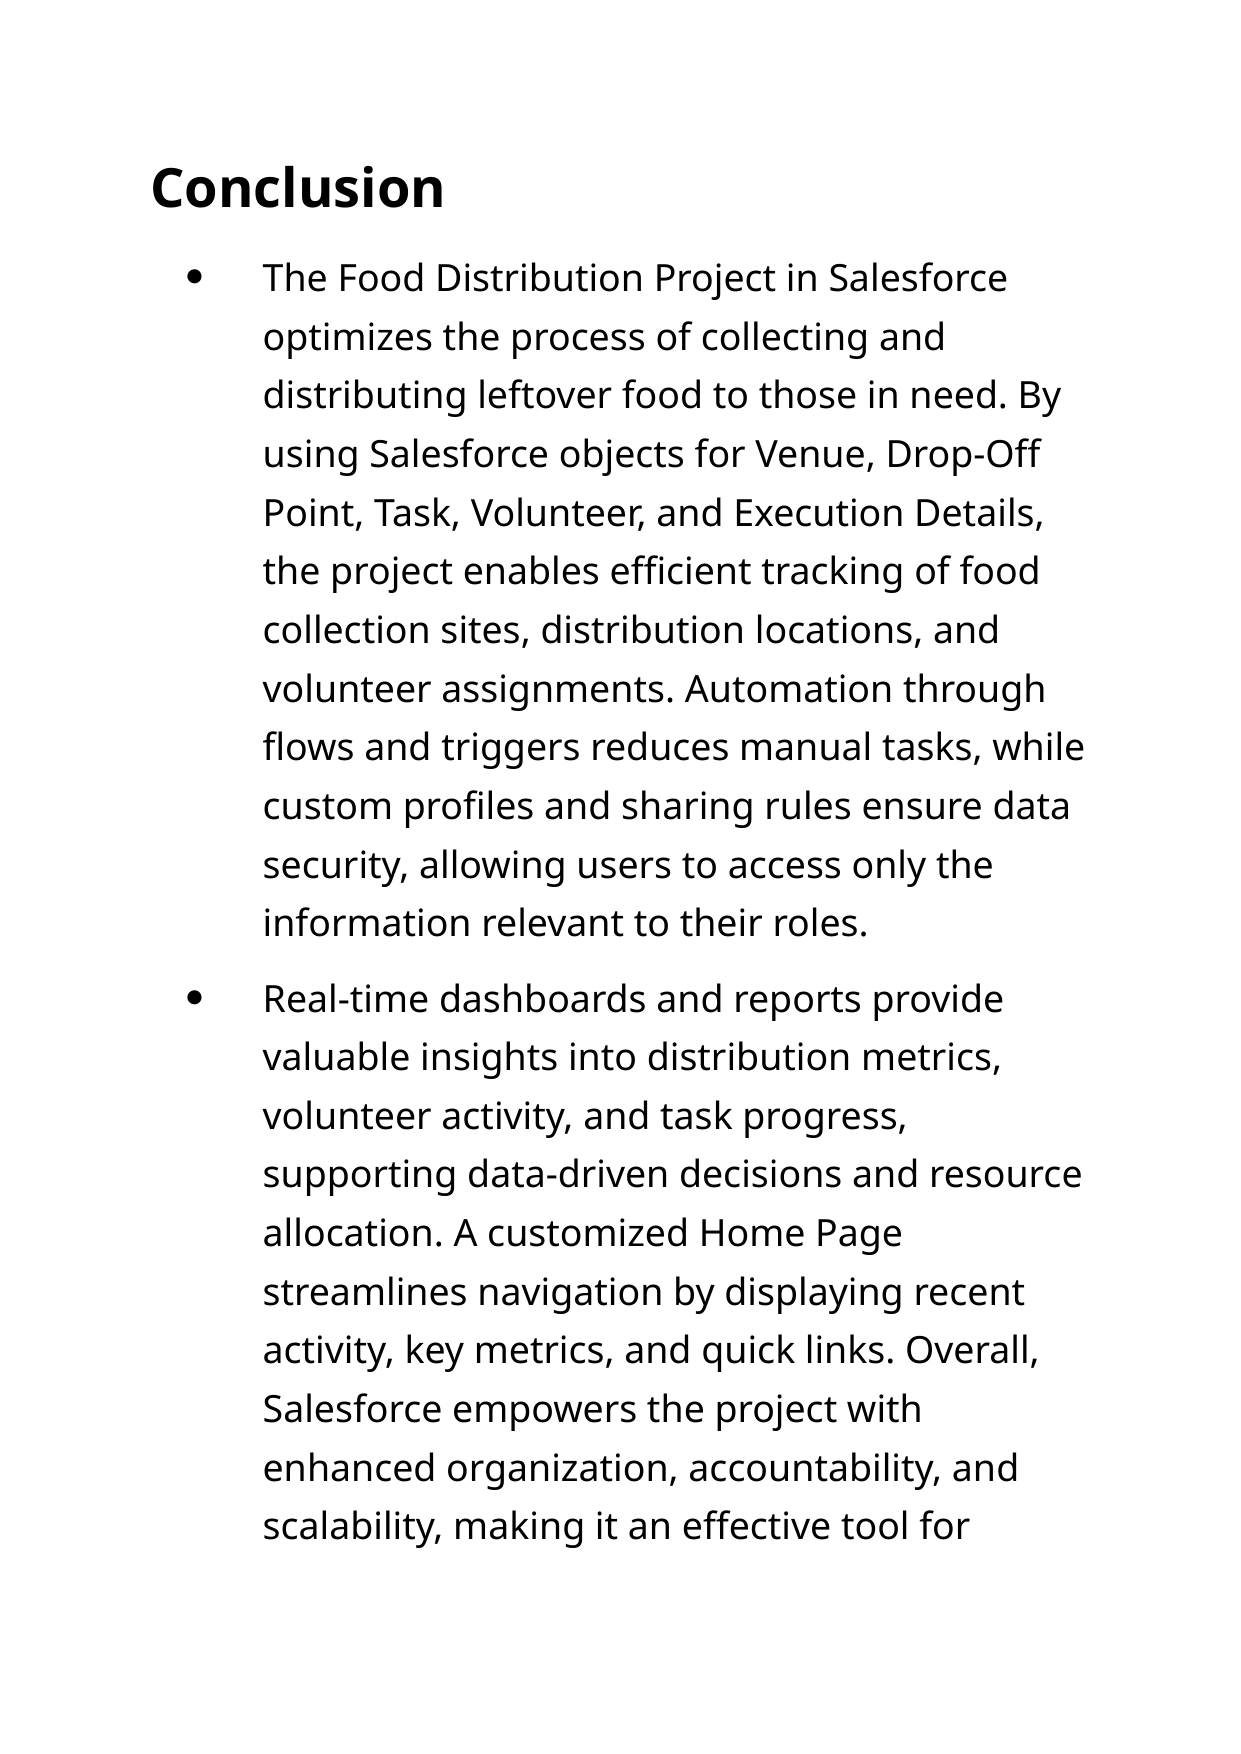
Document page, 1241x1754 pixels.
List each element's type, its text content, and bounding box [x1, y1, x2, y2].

text Conclusion [150, 150, 1090, 224]
list Real-time dashboards and reports provide valuable insights into distribution metrics, volunteer activity, and task progress, supporting data-driven decisions and resource allocation. A customized Home Page streamlines navigation by displaying recent activity, key metrics, and quick links. Overall, Salesforce empowers the project with enhanced organization, accountability, and scalability, making it an effective tool for [187, 972, 1090, 1551]
list The Food Distribution Project in Salesforce optimizes the process of collecting and distributing leftover food to those in need. By using Salesforce objects for Venue, Drop-Off Point, Task, Volunteer, and Execution Details, the project enables efficient tracking of food collection sites, distribution locations, and volunteer assignments. Automation through flows and triggers reduces manual tasks, while custom profiles and sharing rules ensure data security, allowing users to access only the information relevant to their roles. [187, 251, 1090, 948]
